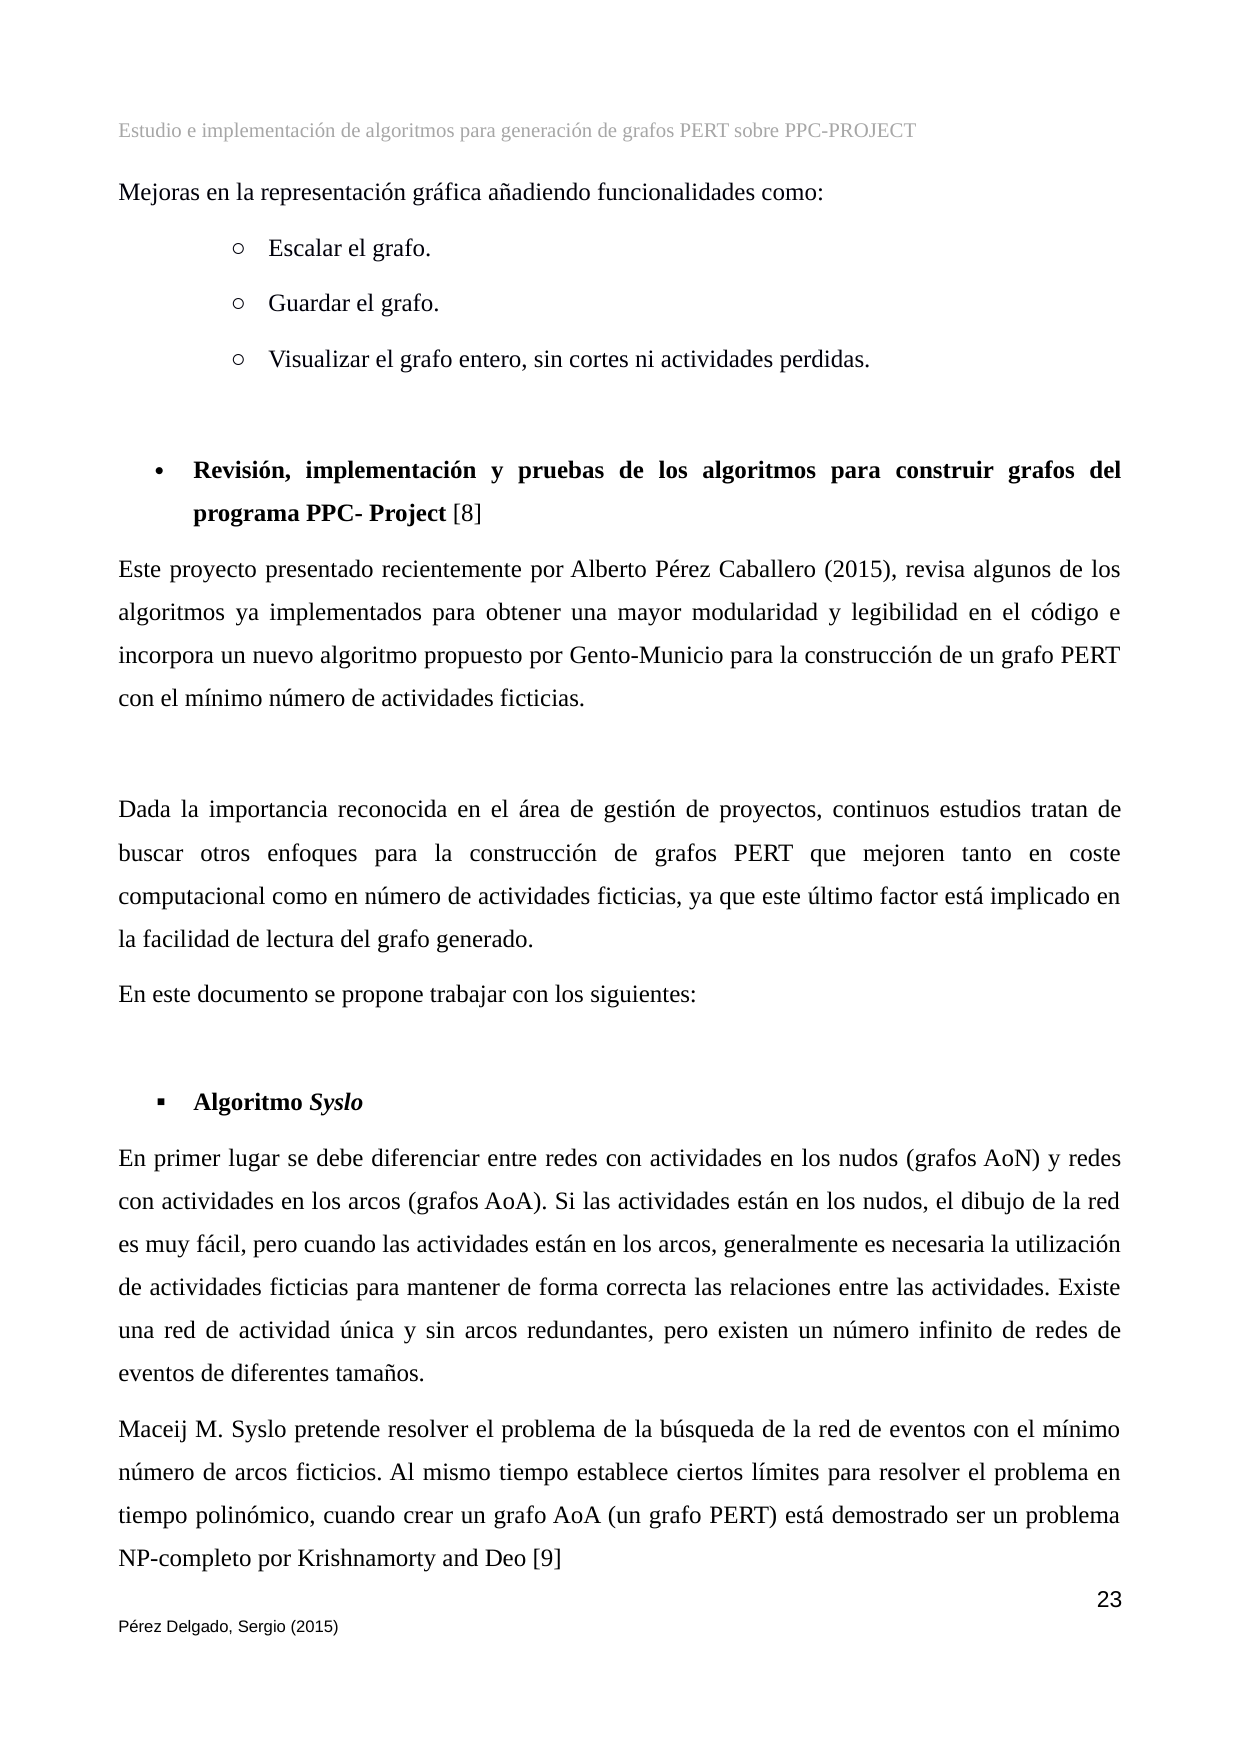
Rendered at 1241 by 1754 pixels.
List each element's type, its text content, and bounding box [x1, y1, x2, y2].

text Maceij M. Syslo pretende resolver el problema de la búsqueda de la red de eventos con el mínimo número de arcos ficticios. Al mismo tiempo establece ciertos límites para resolver el problema en tiempo polinómico, cuando crear un grafo AoA (un grafo PERT) está demostrado ser un problema NP-completo por Krishnamorty and Deo [9] [118, 1414, 1122, 1572]
list Escalar el grafo. [231, 233, 1122, 262]
list Algoritmo Syslo [156, 1087, 1122, 1116]
text En primer lugar se debe diferenciar entre redes con actividades en los nudos (grafos AoN) y redes con actividades en los arcos (grafos AoA). Si las actividades están en los nudos, el dibujo de la red es muy fácil, pero cuando las actividades están en los arcos, generalmente es necesaria la utilización de actividades ficticias para mantener de forma correcta las relaciones entre las actividades. Existe una red de actividad única y sin arcos redundantes, pero existen un número infinito de redes de eventos de diferentes tamaños. [118, 1143, 1122, 1387]
list Revisión, implementación y pruebas de los algoritmos para construir grafos del programa PPC- Project [8] [156, 455, 1122, 527]
text Este proyecto presentado recientemente por Alberto Pérez Caballero (2015), revisa algunos de los algoritmos ya implementados para obtener una mayor modularidad y legibilidad en el código e incorpora un nuevo algoritmo propuesto por Gento-Municio para la construcción de un grafo PERT con el mínimo número de actividades ficticias. [118, 554, 1122, 712]
text Dada la importancia reconocida en el área de gestión de proyectos, continuos estudios tratan de buscar otros enfoques para la construcción de grafos PERT que mejoren tanto en coste computacional como en número de actividades ficticias, ya que este último factor está implicado en la facilidad de lectura del grafo generado. [118, 794, 1122, 953]
list Guardar el grafo. [231, 288, 1122, 317]
text Mejoras en la representación gráfica añadiendo funcionalidades como: [118, 177, 1122, 206]
list Visualizar el grafo entero, sin cortes ni actividades perdidas. [231, 344, 1122, 373]
text En este documento se propone trabajar con los siguientes: [118, 979, 1122, 1008]
